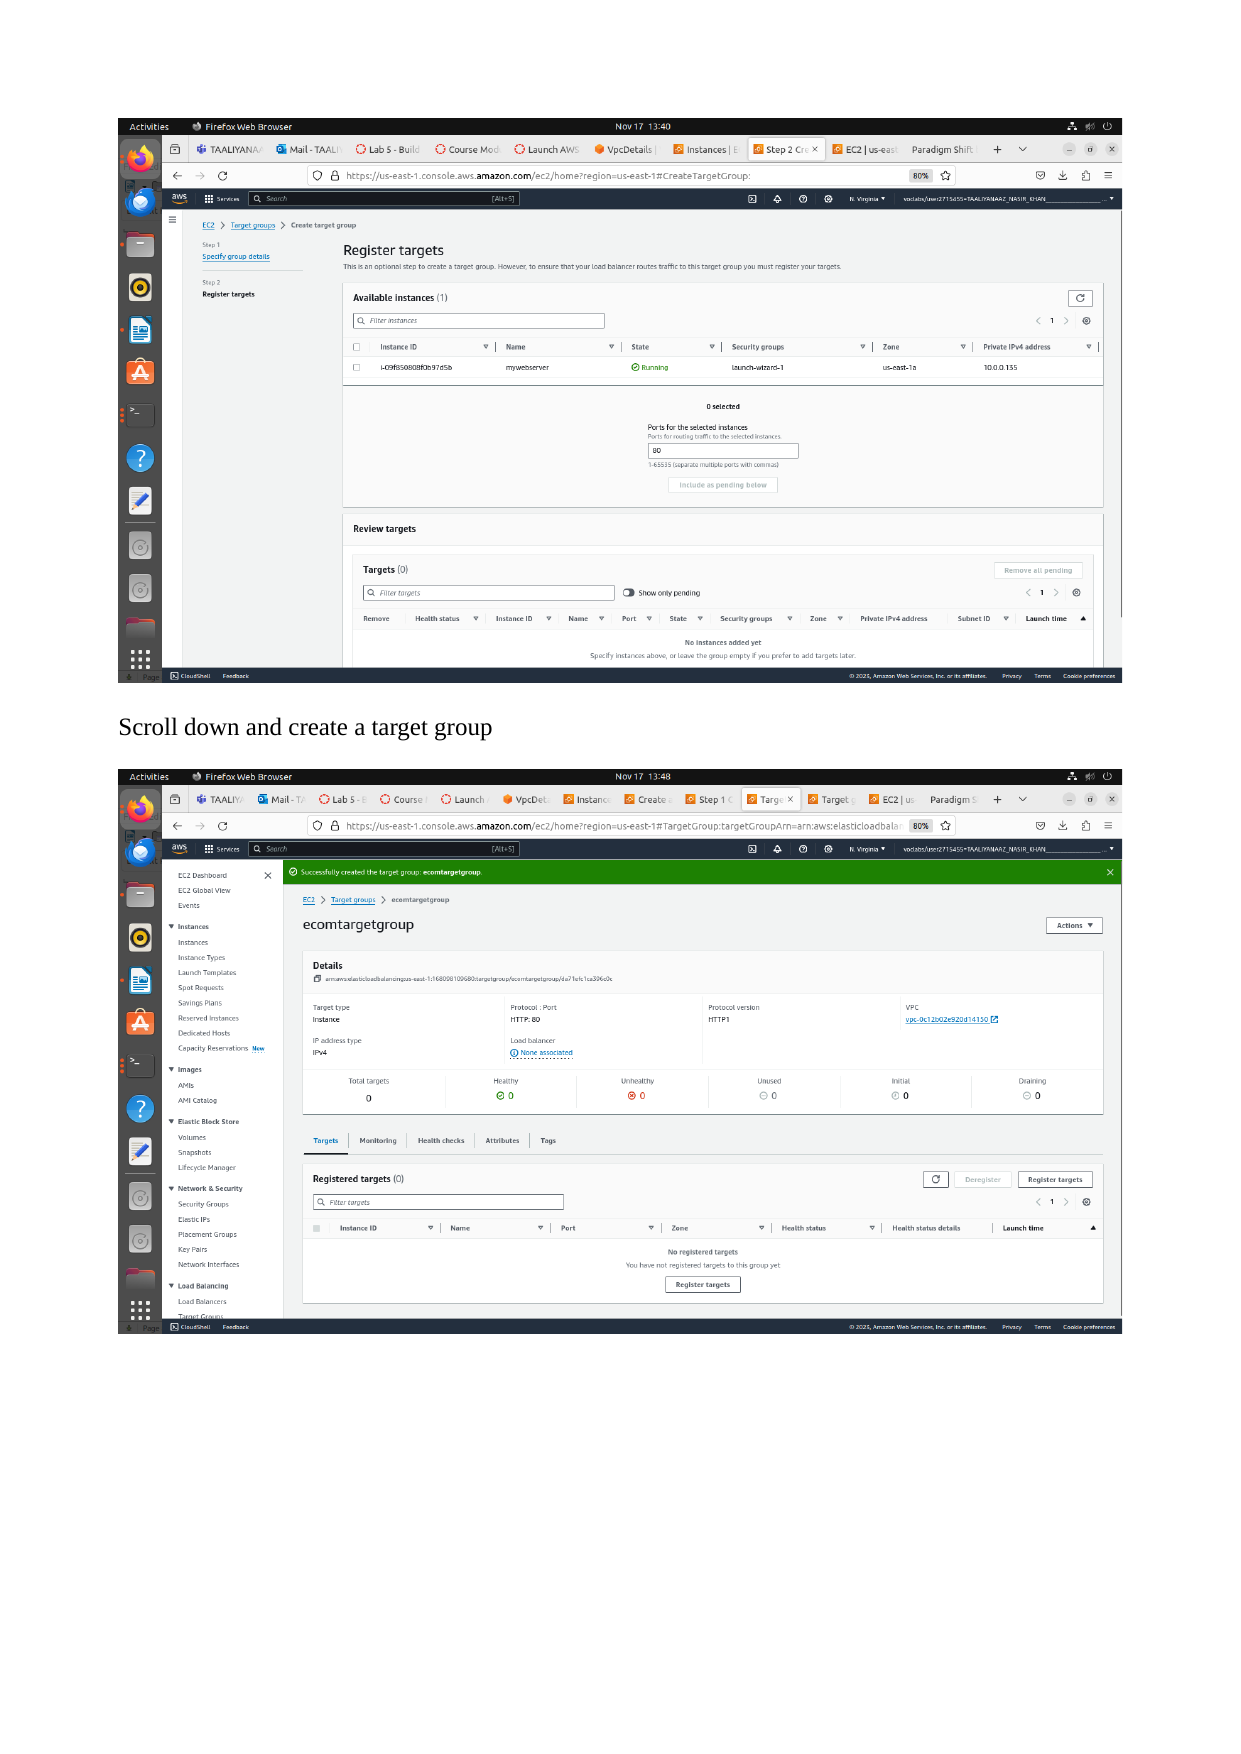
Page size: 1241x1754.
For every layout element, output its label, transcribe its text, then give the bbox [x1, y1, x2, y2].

text Scroll down and create a target group [118, 712, 1122, 740]
picture [118, 118, 1123, 683]
picture [118, 769, 1123, 1334]
